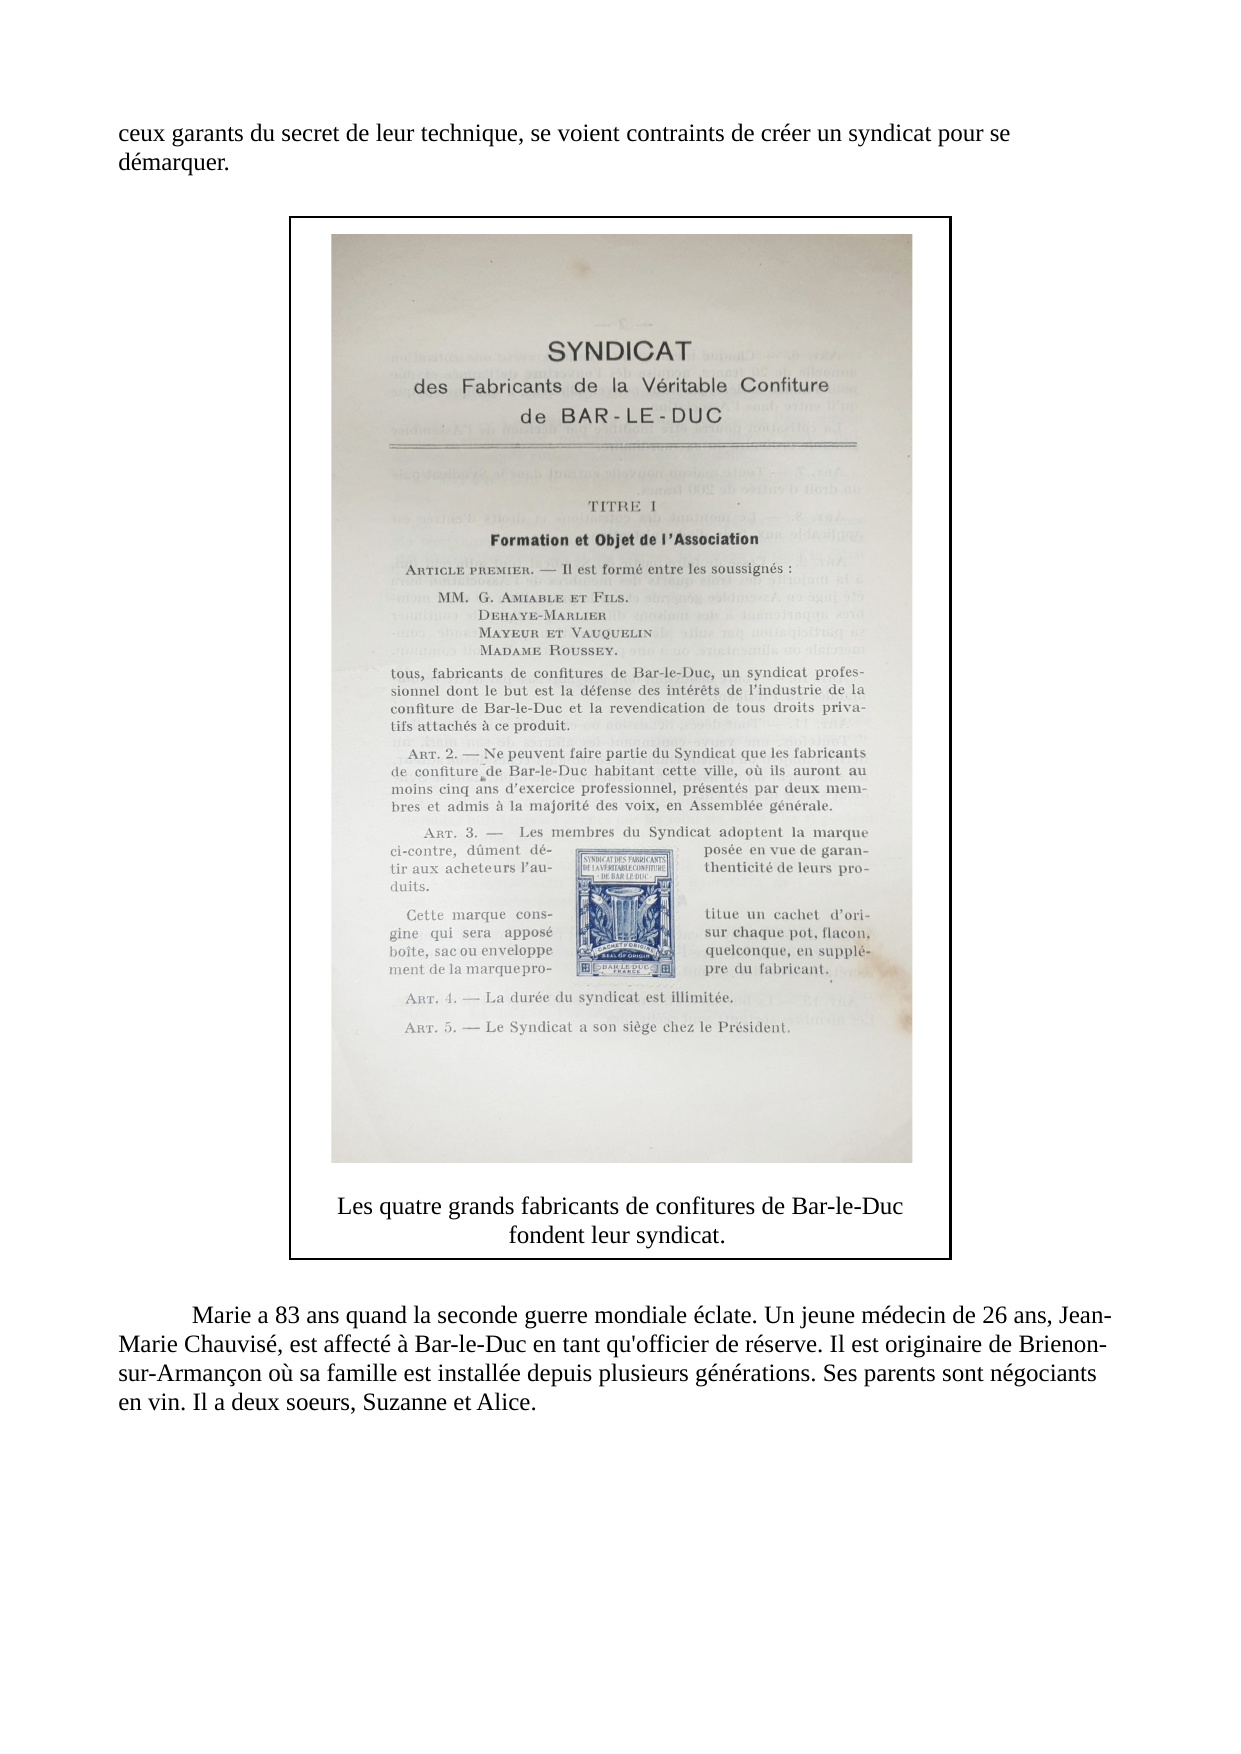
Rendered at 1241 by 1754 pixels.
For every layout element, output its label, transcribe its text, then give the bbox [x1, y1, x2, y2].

picture [331, 234, 913, 1163]
text ceux garants du secret de leur technique, se voient contraints de créer un syndicat pour se démarquer. [118, 118, 1122, 176]
text Les quatre grands fabricants de confitures de Bar-le-Duc fondent leur syndicat. [299, 1191, 941, 1249]
text Marie a 83 ans quand la seconde guerre mondiale éclate. Un jeune médecin de 26 ans, Jean-Marie Chauvisé, est affecté à Bar-le-Duc en tant qu'officier de réserve. Il est originaire de Brienon-sur-Armançon où sa famille est installée depuis plusieurs générations. Ses parents sont négociants en vin. Il a deux soeurs, Suzanne et Alice. [118, 1300, 1122, 1415]
